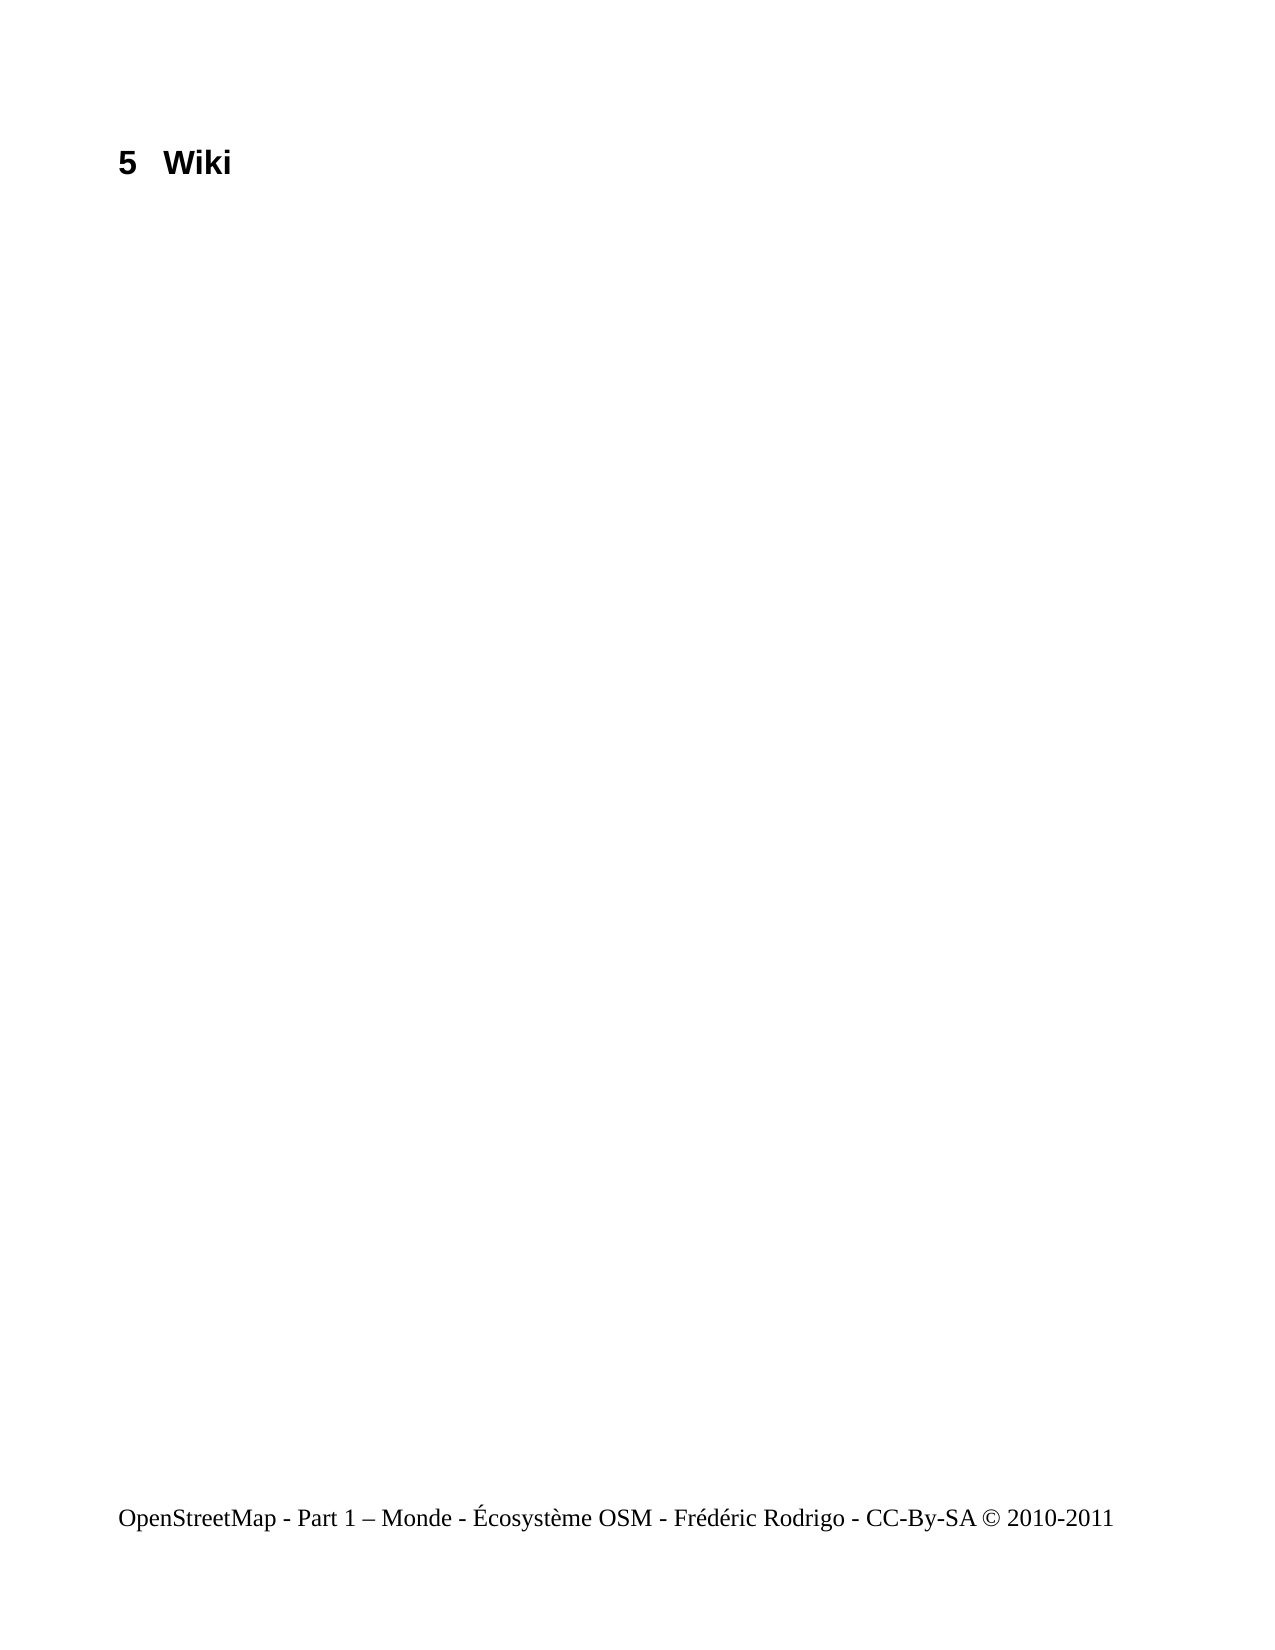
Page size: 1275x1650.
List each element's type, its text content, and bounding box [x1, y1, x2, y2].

subtitle Wiki [118, 143, 1157, 182]
